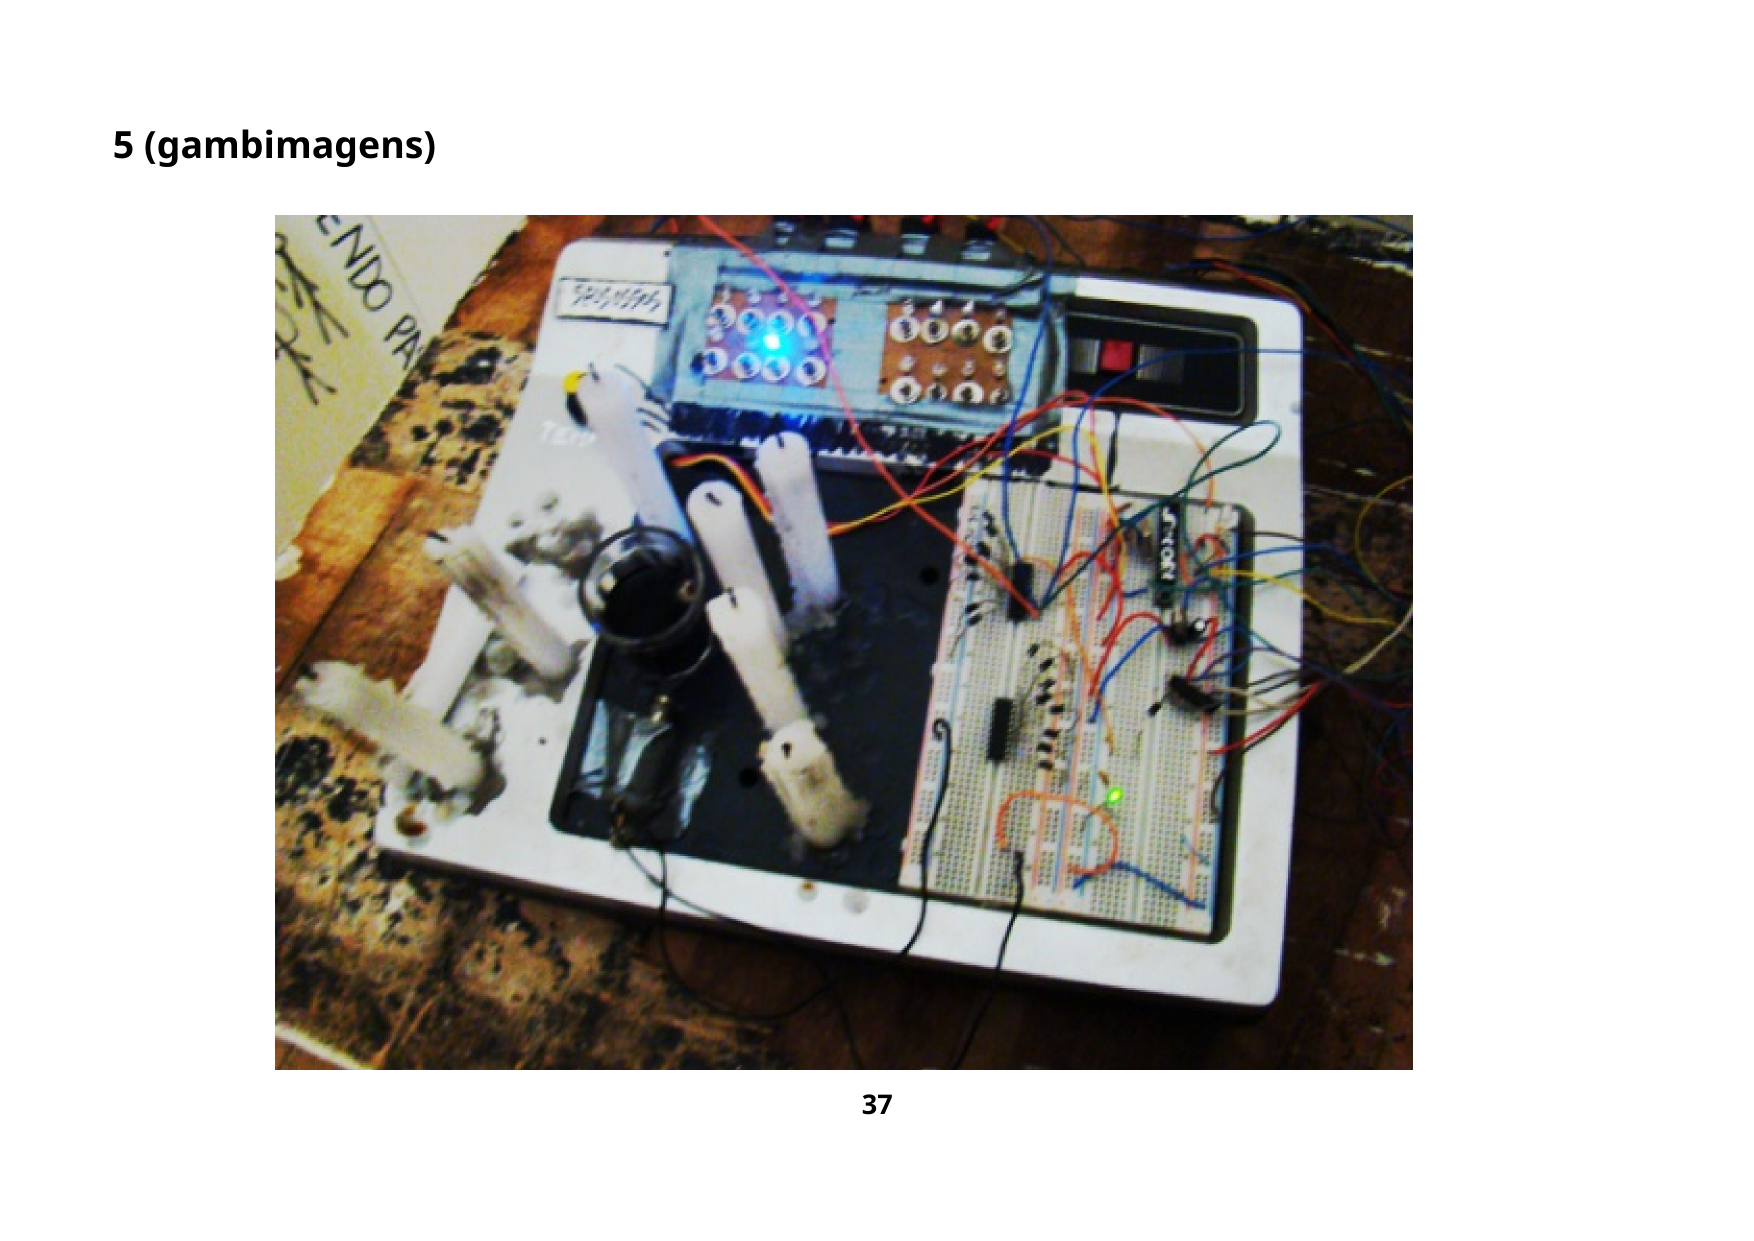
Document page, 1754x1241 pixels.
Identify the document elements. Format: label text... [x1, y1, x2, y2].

text 5 (gambimagens) [113, 118, 843, 169]
picture [275, 215, 1413, 1070]
